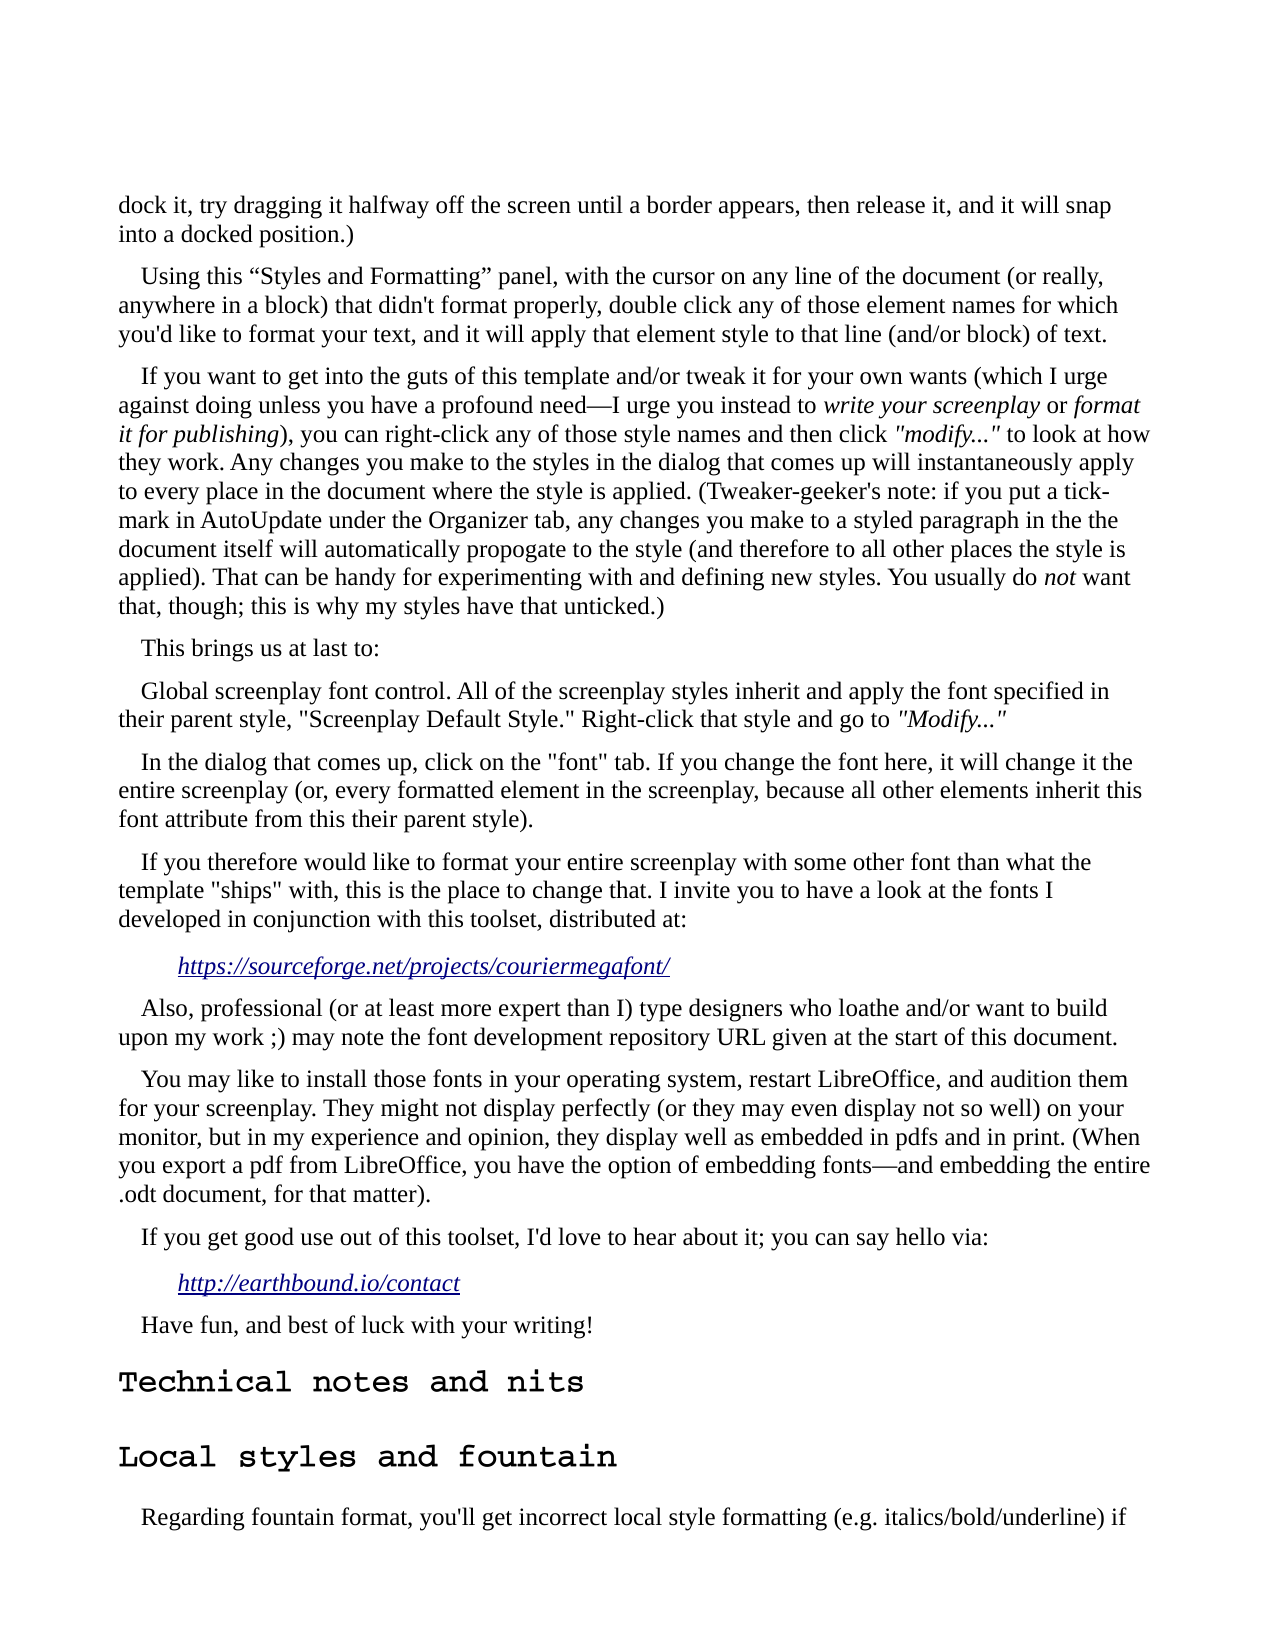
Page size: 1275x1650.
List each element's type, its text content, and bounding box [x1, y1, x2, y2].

text Using this “Styles and Formatting” panel, with the cursor on any line of the document (or really, anywhere in a block) that didn't format properly, double click any of those element names for which you'd like to format your text, and it will apply that element style to that line (and/or block) of text. [118, 261, 1157, 348]
text Regarding fountain format, you'll get incorrect local style formatting (e.g. italics/bold/underline) if [118, 1502, 1157, 1531]
text dock it, try dragging it halfway off the screen until a border appears, then release it, and it will snap into a docked position.) [118, 190, 1157, 248]
subtitle Local styles and fountain [118, 1439, 1157, 1476]
subtitle Technical notes and nits [118, 1364, 1157, 1401]
text In the dialog that comes up, click on the "font" tab. If you change the font here, it will change it the entire screenplay (or, every formatted element in the screenplay, because all other elements inherit this font attribute from this their parent style). [118, 747, 1157, 833]
text Global screenplay font control. All of the screenplay styles inherit and apply the font specified in their parent style, "Screenplay Default Style." Right-click that style and go to "Modify..." [118, 676, 1157, 733]
text This brings us at last to: [118, 633, 1157, 662]
text If you therefore would like to format your entire screenplay with some other font than what the template "ships" with, this is the place to change that. I invite you to have a look at the fonts I developed in conjunction with this toolset, distributed at: [118, 847, 1157, 933]
text You may like to install those fonts in your operating system, restart LibreOffice, and audition them for your screenplay. They might not display perfectly (or they may even display not so well) on your monitor, but in my experience and opinion, they display well as embedded in pdfs and in print. (When you export a pdf from LibreOffice, you have the option of embedding fonts—and embedding the entire .odt document, for that matter). [118, 1064, 1157, 1208]
text If you want to get into the guts of this template and/or tweak it for your own wants (which I urge against doing unless you have a profound need—I urge you instead to write your screenplay or format it for publishing), you can right-click any of those style names and then click "modify..." to look at how they work. Any changes you make to the styles in the dialog that comes up will instantaneously apply to every place in the document where the style is applied. (Tweaker-geeker's note: if you put a tick-mark in AutoUpdate under the Organizer tab, any changes you make to a styled paragraph in the the document itself will automatically propogate to the style (and therefore to all other places the style is applied). That can be handy for experimenting with and defining new styles. You usually do not want that, though; this is why my styles have that unticked.) [118, 361, 1157, 620]
text If you get good use out of this toolset, I'd love to hear about it; you can say hello via: [118, 1222, 1157, 1250]
text Also, professional (or at least more expert than I) type designers who loathe and/or want to build upon my work ;) may note the font development repository URL given at the start of this document. [118, 993, 1157, 1051]
text https://sourceforge.net/projects/couriermegafont/ [177, 951, 1098, 980]
text http://earthbound.io/contact [177, 1268, 1098, 1297]
text Have fun, and best of luck with your writing! [118, 1311, 1157, 1339]
